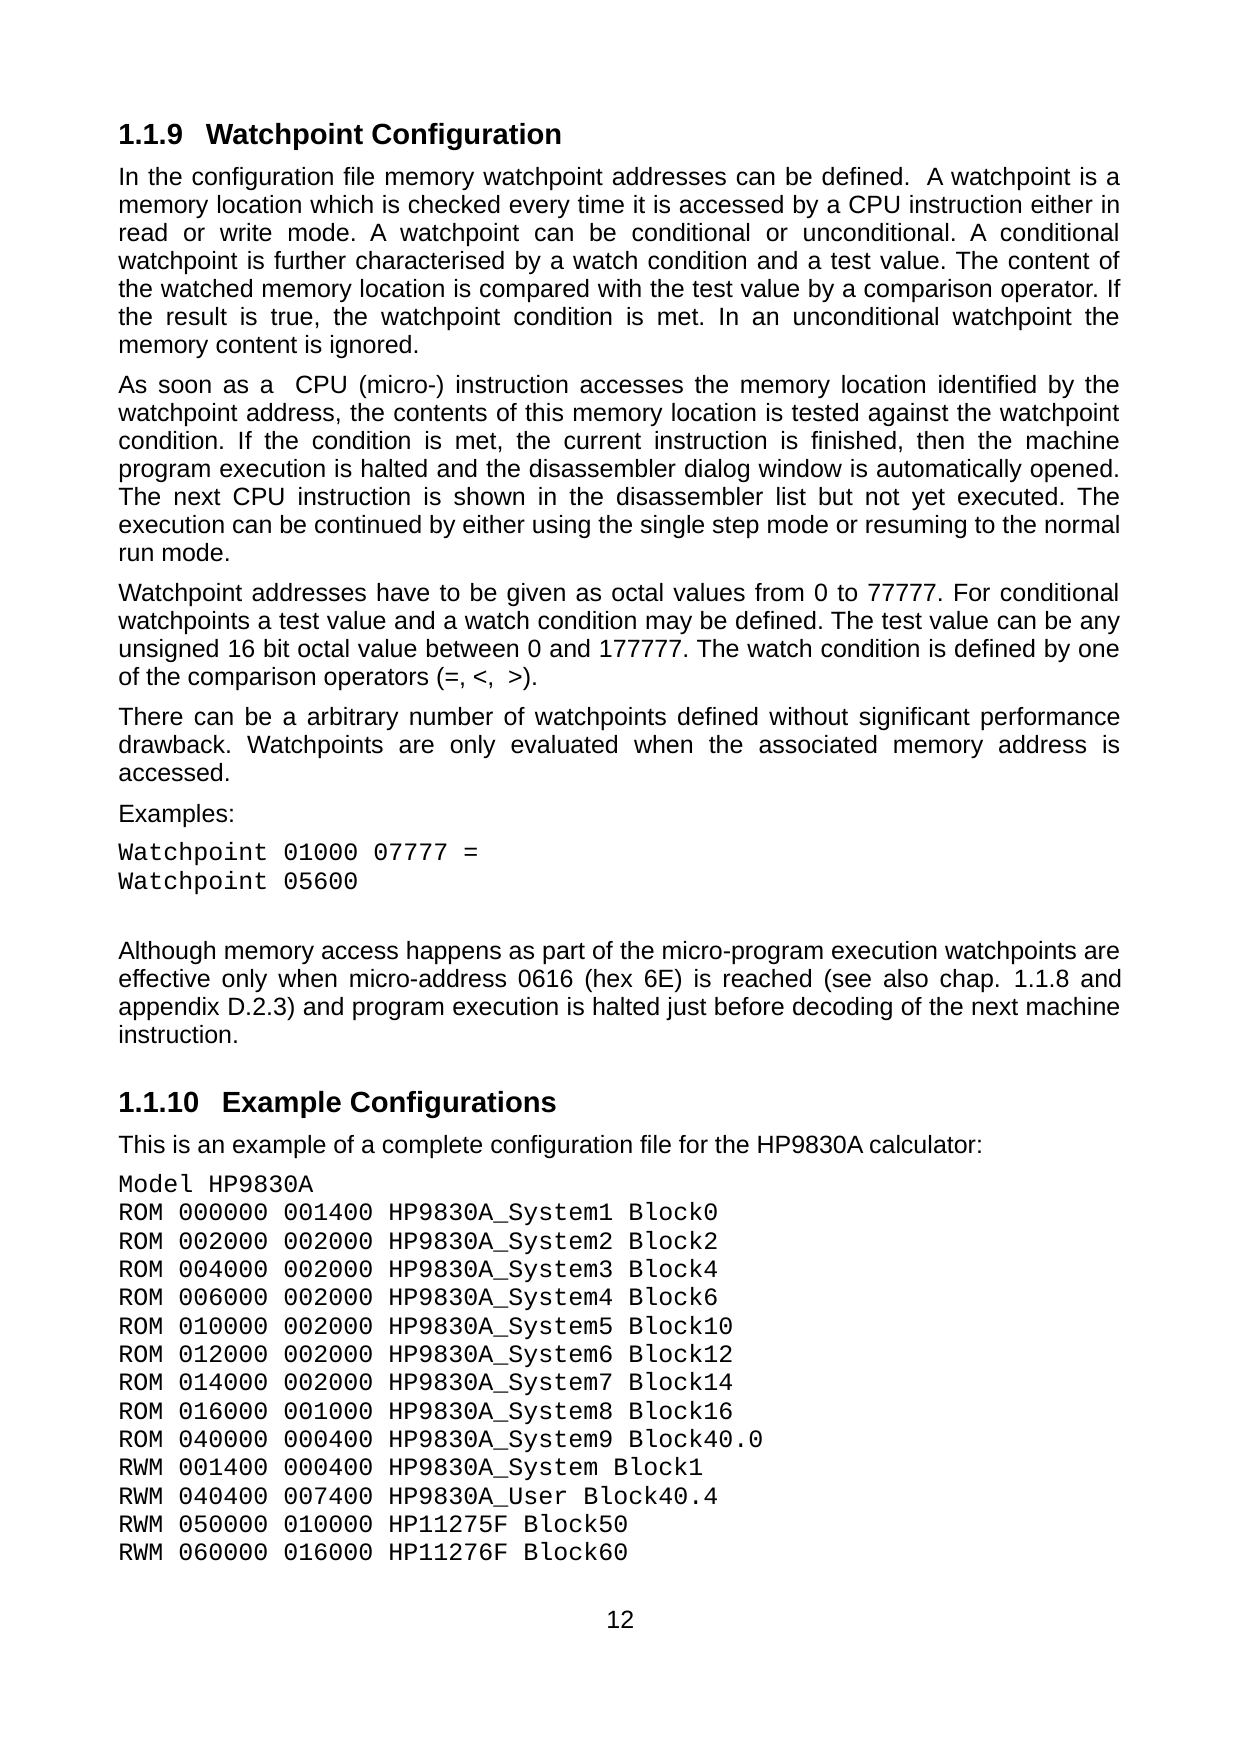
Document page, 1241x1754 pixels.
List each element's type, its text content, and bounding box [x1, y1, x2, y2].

text Watchpoint 05600 [118, 868, 1122, 897]
text As soon as a CPU (micro-) instruction accesses the memory location identified by the watchpoint address, the contents of this memory location is tested against the watchpoint condition. If the condition is met, the current instruction is finished, then the machine program execution is halted and the disassembler dialog window is automatically opened. The next CPU instruction is shown in the disassembler list but not yet executed. The execution can be continued by either using the single step mode or resuming to the normal run mode. [118, 371, 1122, 567]
text Watchpoint 01000 07777 = [118, 840, 1122, 868]
subtitle Watchpoint Configuration [118, 118, 1122, 151]
text ROM 010000 002000 HP9830A_System5 Block10 [118, 1313, 1122, 1342]
text In the configuration file memory watchpoint addresses can be defined. A watchpoint is a memory location which is checked every time it is accessed by a CPU instruction either in read or write mode. A watchpoint can be conditional or unconditional. A conditional watchpoint is further characterised by a watch condition and a test value. The content of the watched memory location is compared with the test value by a comparison operator. If the result is true, the watchpoint condition is met. In an unconditional watchpoint the memory content is ignored. [118, 163, 1122, 359]
text Although memory access happens as part of the micro-program execution watchpoints are effective only when micro-address 0616 (hex 6E) is reached (see also chap. 1.1.8 and appendix D.2.3) and program execution is halted just before decoding of the next machine instruction. [118, 937, 1122, 1049]
text RWM 050000 010000 HP11275F Block50 [118, 1512, 1122, 1540]
text Examples: [118, 799, 1122, 827]
text ROM 000000 001400 HP9830A_System1 Block0 [118, 1200, 1122, 1228]
text RWM 040400 007400 HP9830A_User Block40.4 [118, 1483, 1122, 1512]
subtitle Example Configurations [118, 1086, 1122, 1119]
text ROM 002000 002000 HP9830A_System2 Block2 [118, 1228, 1122, 1257]
text ROM 014000 002000 HP9830A_System7 Block14 [118, 1370, 1122, 1398]
text RWM 060000 016000 HP11276F Block60 [118, 1540, 1122, 1568]
text ROM 016000 001000 HP9830A_System8 Block16 [118, 1398, 1122, 1427]
text Watchpoint addresses have to be given as octal values from 0 to 77777. For conditional watchpoints a test value and a watch condition may be defined. The test value can be any unsigned 16 bit octal value between 0 and 177777. The watch condition is defined by one of the comparison operators (=, <, >). [118, 579, 1122, 691]
text ROM 012000 002000 HP9830A_System6 Block12 [118, 1342, 1122, 1370]
text ROM 006000 002000 HP9830A_System4 Block6 [118, 1285, 1122, 1313]
text This is an example of a complete configuration file for the HP9830A calculator: [118, 1131, 1122, 1159]
text ROM 004000 002000 HP9830A_System3 Block4 [118, 1257, 1122, 1285]
text ROM 040000 000400 HP9830A_System9 Block40.0 [118, 1427, 1122, 1455]
text Model HP9830A [118, 1172, 1122, 1200]
text There can be a arbitrary number of watchpoints defined without significant performance drawback. Watchpoints are only evaluated when the associated memory address is accessed. [118, 703, 1122, 787]
text RWM 001400 000400 HP9830A_System Block1 [118, 1455, 1122, 1483]
